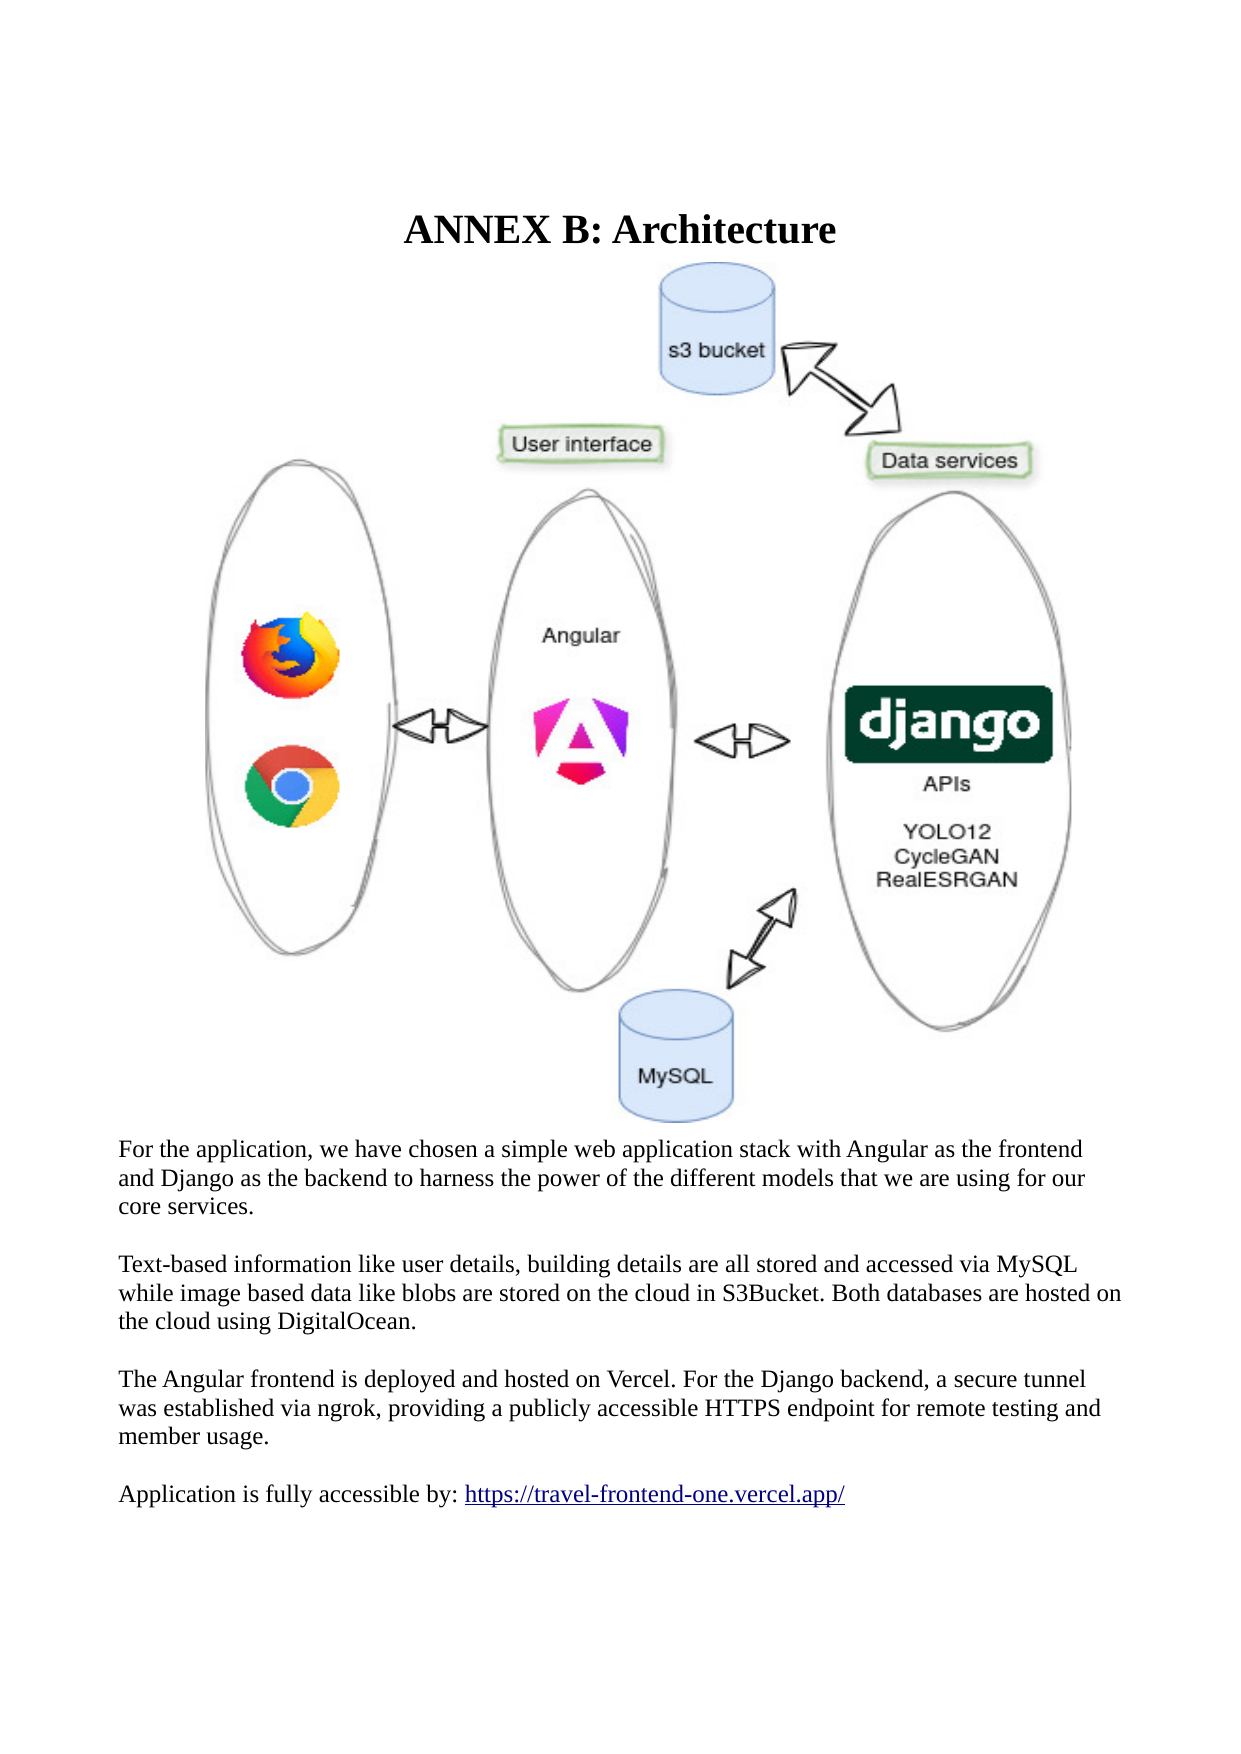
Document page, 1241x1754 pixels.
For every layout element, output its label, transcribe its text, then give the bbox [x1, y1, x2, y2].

text The Angular frontend is deployed and hosted on Vercel. For the Django backend, a secure tunnel was established via ngrok, providing a publicly accessible HTTPS endpoint for remote testing and member usage. [118, 1364, 1122, 1450]
text ANNEX B: Architecture [118, 204, 1122, 252]
text For the application, we have chosen a simple web application stack with Angular as the frontend and Django as the backend to harness the power of the different models that we are using for our core services. [118, 1134, 1122, 1220]
text Application is fully accessible by: https://travel-frontend-one.vercel.app/ [118, 1479, 1122, 1508]
picture [205, 262, 1072, 1123]
text Text-based information like user details, building details are all stored and accessed via MySQL while image based data like blobs are stored on the cloud in S3Bucket. Both databases are hosted on the cloud using DigitalOcean. [118, 1249, 1122, 1335]
